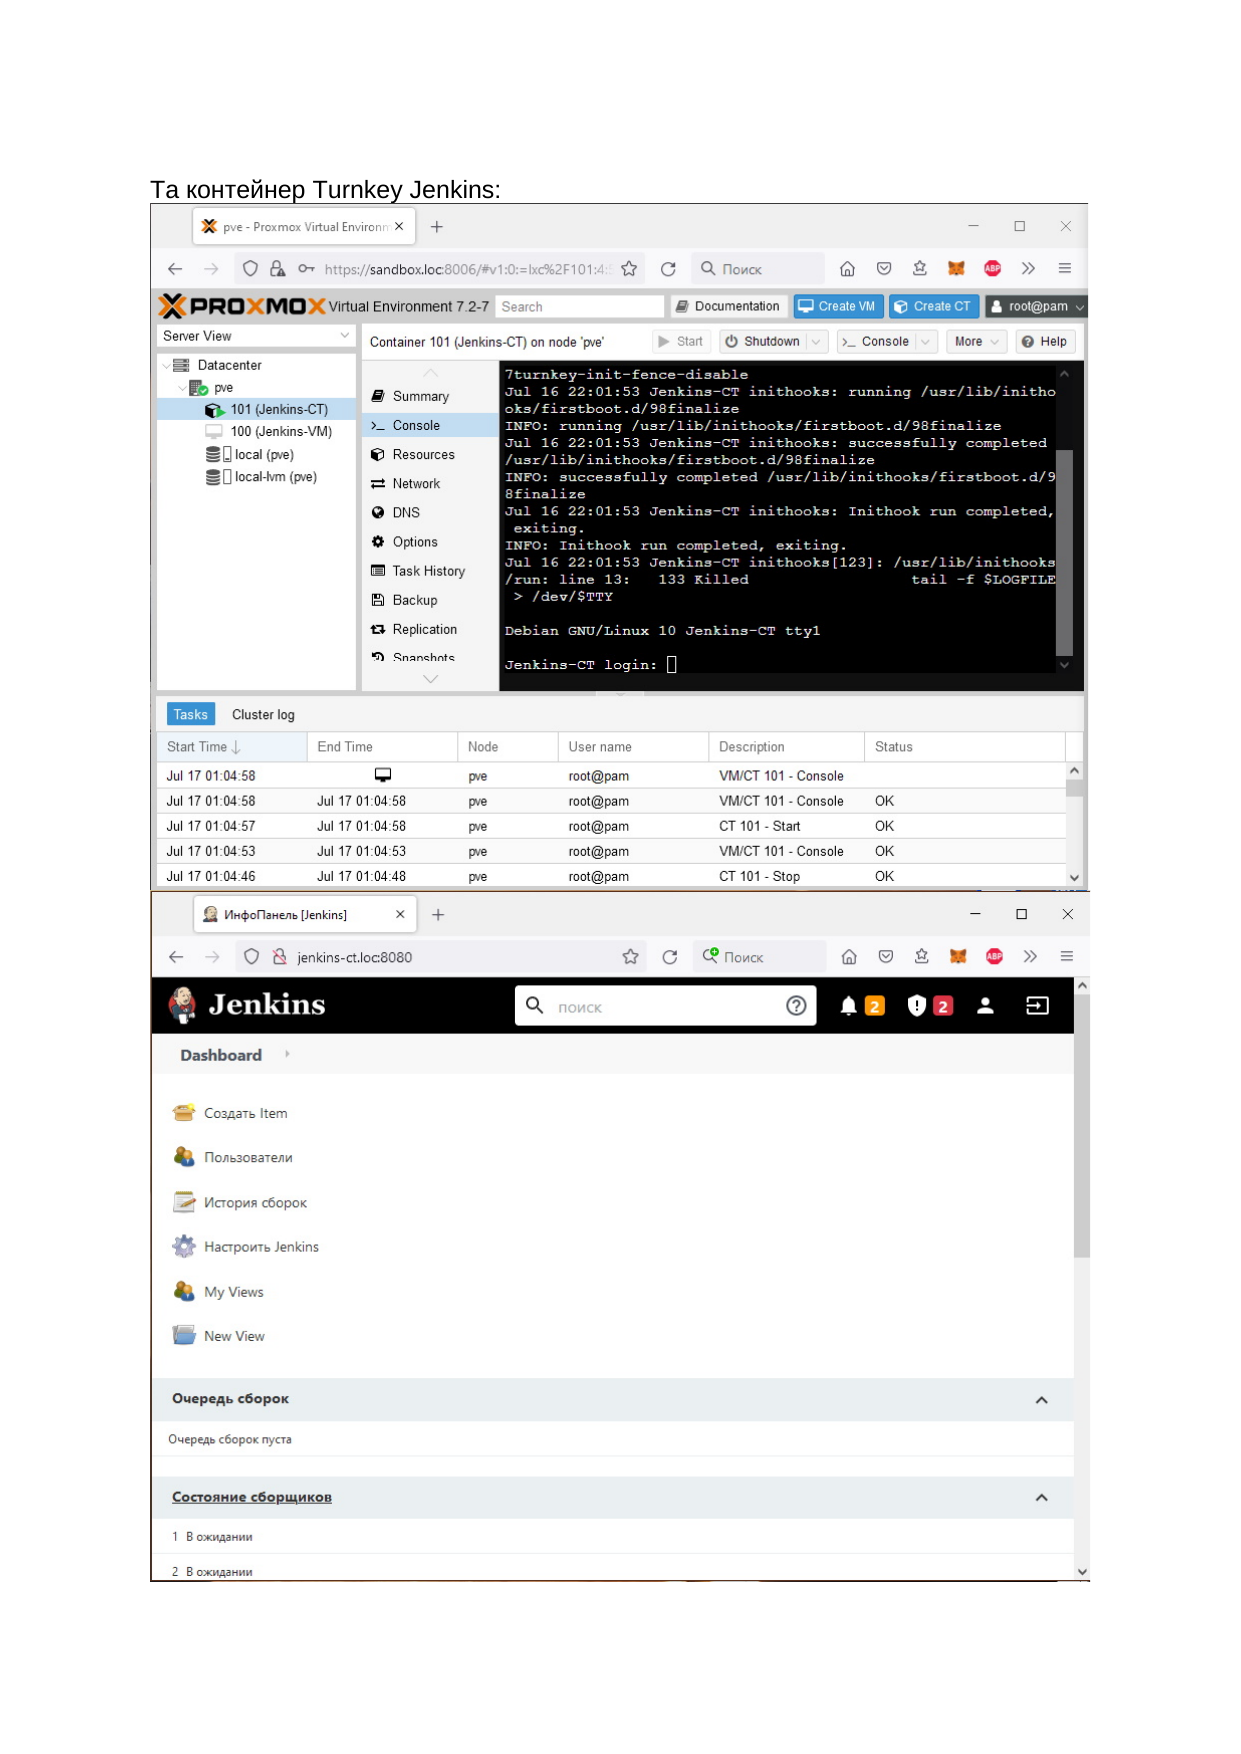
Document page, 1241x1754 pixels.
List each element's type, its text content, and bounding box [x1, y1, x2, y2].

text Та контейнер Turnkey Jenkins: [150, 175, 1090, 204]
picture [150, 203, 1091, 1582]
